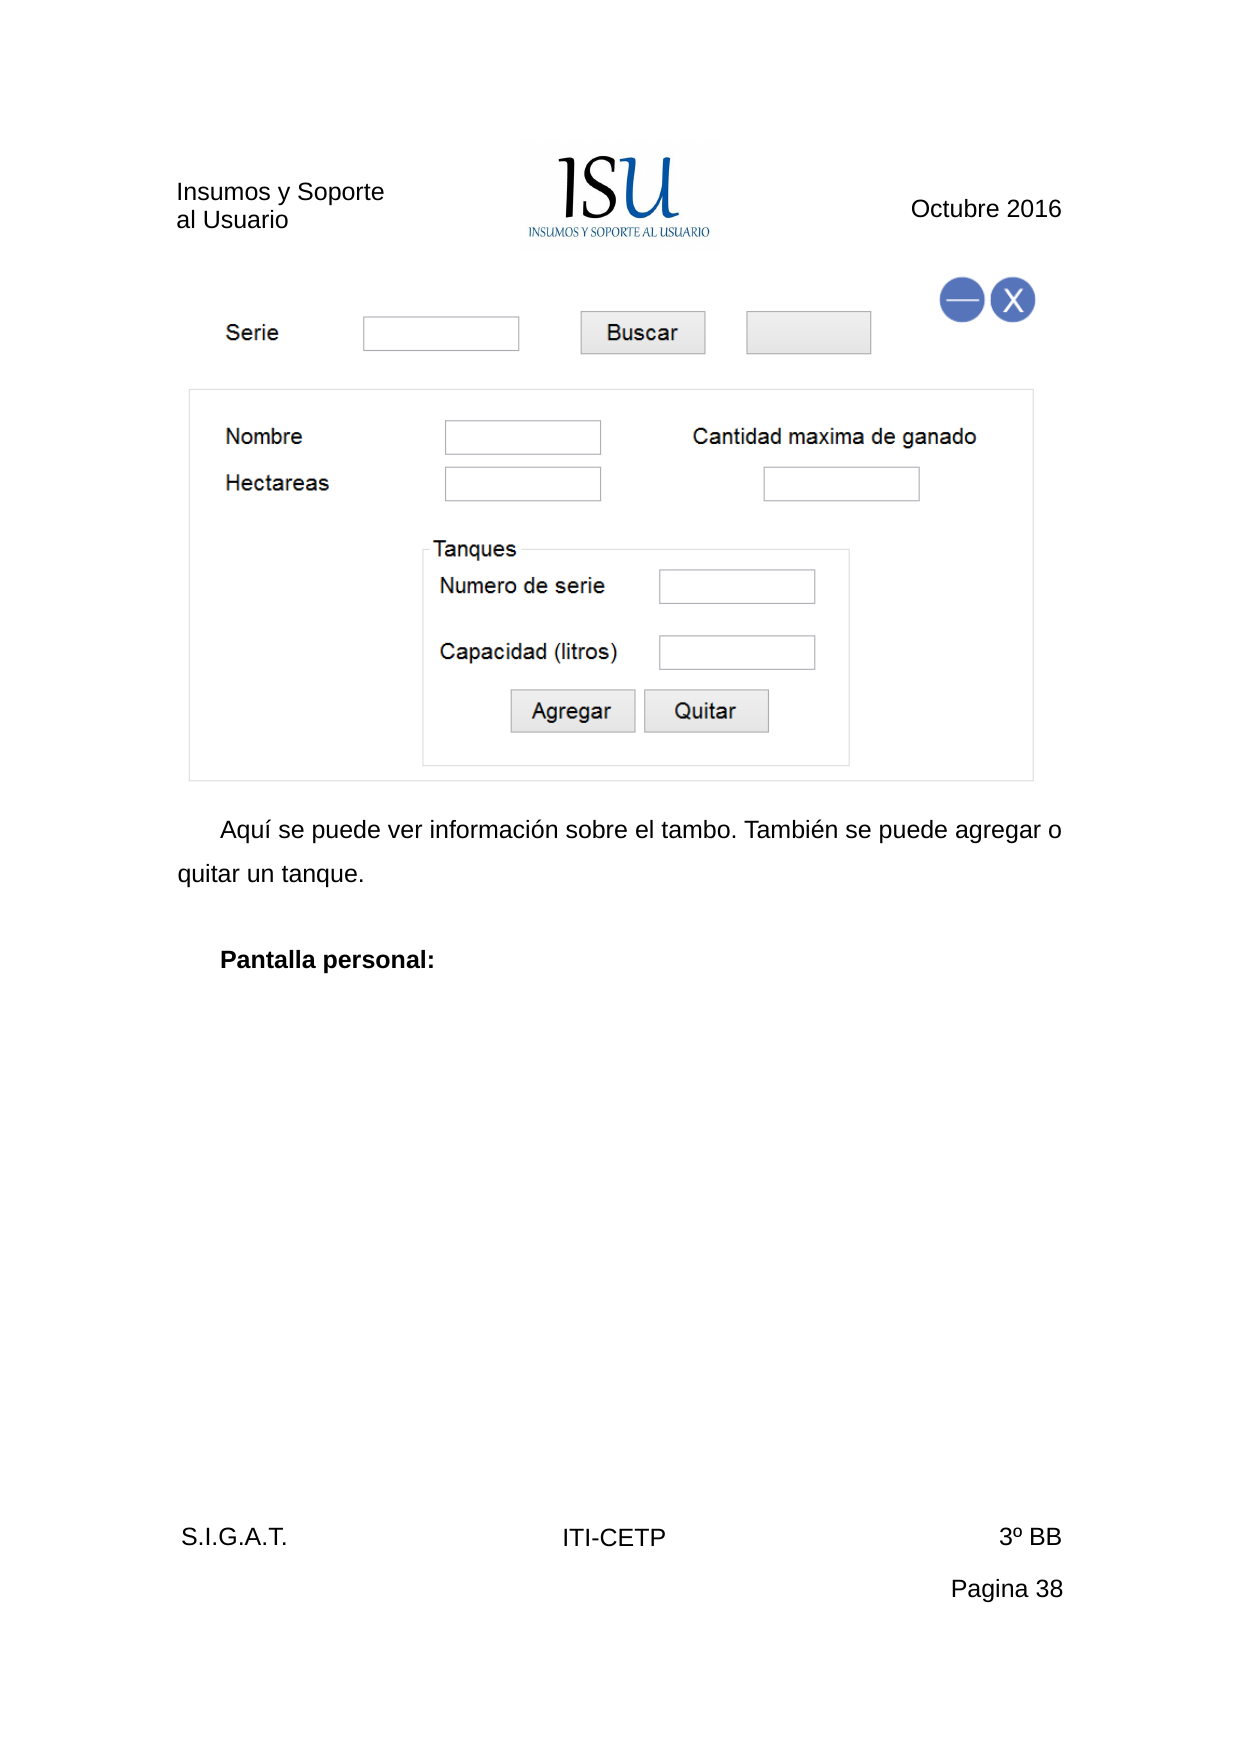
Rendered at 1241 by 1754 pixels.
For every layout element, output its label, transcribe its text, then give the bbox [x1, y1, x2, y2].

picture [517, 138, 723, 252]
text Aquí se puede ver información sobre el tambo. También se puede agregar o quitar un tanque. [177, 802, 1063, 887]
text Pantalla personal: [177, 945, 1063, 974]
